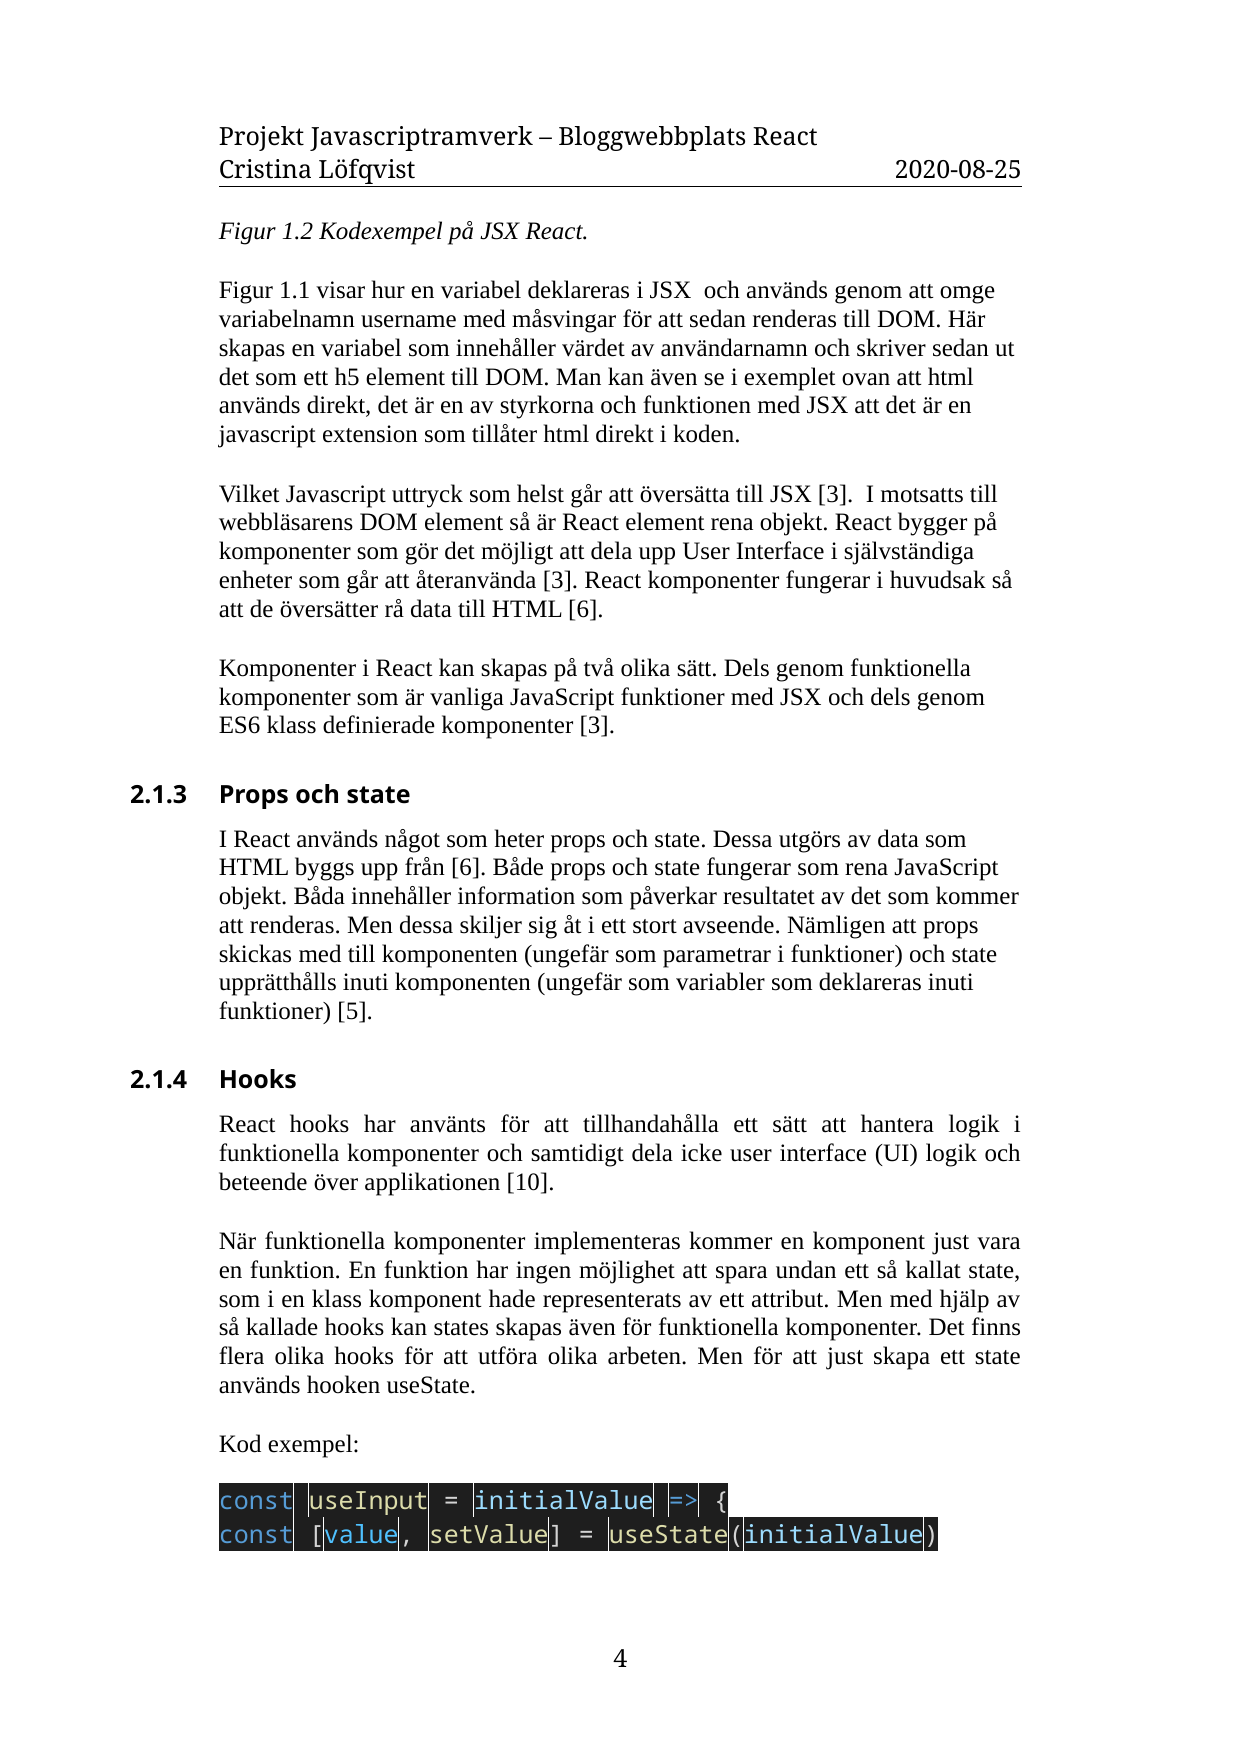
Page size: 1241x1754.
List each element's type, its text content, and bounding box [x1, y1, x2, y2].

subtitle Props och state [130, 777, 1022, 811]
text const [value, setValue] = useState(initialValue) [218, 1517, 1022, 1551]
subtitle Hooks [130, 1062, 1022, 1096]
text React hooks har använts för att tillhandahålla ett sätt att hantera logik i funktionella komponenter och samtidigt dela icke user interface (UI) logik och beteende över applikationen [10]. [218, 1109, 1022, 1195]
text Komponenter i React kan skapas på två olika sätt. Dels genom funktionella komponenter som är vanliga JavaScript funktioner med JSX och dels genom ES6 klass definierade komponenter [3]. [218, 653, 1022, 739]
text När funktionella komponenter implementeras kommer en komponent just vara en funktion. En funktion har ingen möjlighet att spara undan ett så kallat state, som i en klass komponent hade representerats av ett attribut. Men med hjälp av så kallade hooks kan states skapas även för funktionella komponenter. Det finns flera olika hooks för att utföra olika arbeten. Men för att just skapa ett state används hooken useState. [218, 1226, 1022, 1399]
text I React används något som heter props och state. Dessa utgörs av data som HTML byggs upp från [6]. Både props och state fungerar som rena JavaScript objekt. Båda innehåller information som påverkar resultatet av det som kommer att renderas. Men dessa skiljer sig åt i ett stort avseende. Nämligen att props skickas med till komponenten (ungefär som parametrar i funktioner) och state upprätthålls inuti komponenten (ungefär som variabler som deklareras inuti funktioner) [5]. [218, 824, 1022, 1025]
text Vilket Javascript uttryck som helst går att översätta till JSX [3]. I motsatts till webbläsarens DOM element så är React element rena objekt. React bygger på komponenter som gör det möjligt att dela upp User Interface i självständiga enheter som går att återanvända [3]. React komponenter fungerar i huvudsak så att de översätter rå data till HTML [6]. [218, 479, 1022, 622]
text Kod exempel: [218, 1429, 1022, 1458]
text Figur 1.1 visar hur en variabel deklareras i JSX och används genom att omge variabelnamn username med måsvingar för att sedan renderas till DOM. Här skapas en variabel som innehåller värdet av användarnamn och skriver sedan ut det som ett h5 element till DOM. Man kan även se i exemplet ovan att html används direkt, det är en av styrkorna och funktionen med JSX att det är en javascript extension som tillåter html direkt i koden. [218, 275, 1022, 448]
text const useInput = initialValue => { [218, 1483, 1022, 1517]
text Figur 1.2 Kodexempel på JSX React. [218, 216, 1022, 245]
